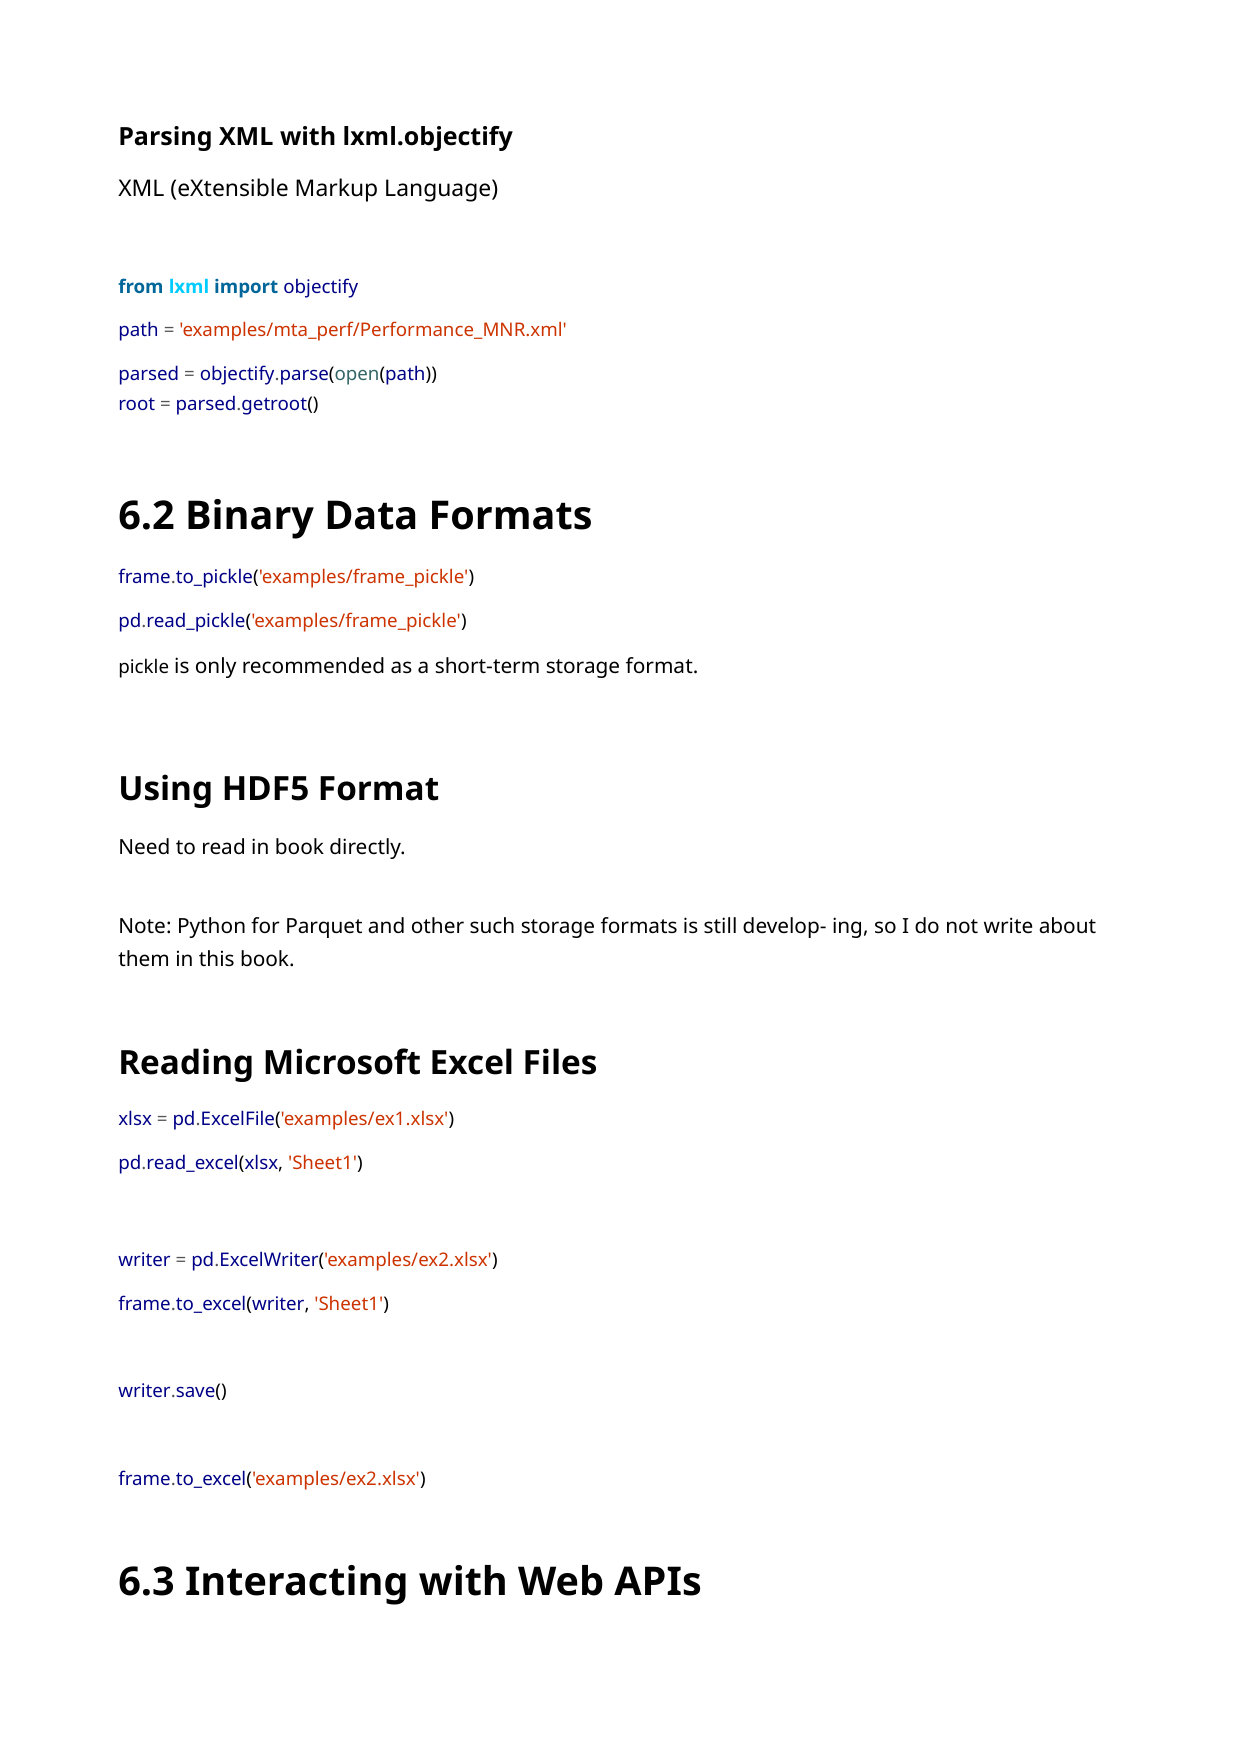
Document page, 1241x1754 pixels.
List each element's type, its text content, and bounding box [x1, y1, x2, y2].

text frame.to_excel('examples/ex2.xlsx') [118, 1466, 1122, 1491]
text Need to read in book directly. [118, 832, 1122, 893]
text Reading Microsoft Excel Files [118, 1039, 1122, 1084]
text parsed = objectify.parse(open(path)) root = parsed.getroot() [118, 361, 1122, 415]
text from lxml import objectify [118, 273, 1122, 298]
text Note: Python for Parquet and other such storage formats is still develop‐ ing, so I do not write about them in this book. [118, 912, 1122, 973]
text XML (eXtensible Markup Language) [118, 172, 1122, 203]
text 6.2 Binary Data Formats [118, 487, 1122, 541]
text Using HDF5 Format [118, 765, 1122, 811]
text 6.3 Interacting with Web APIs [118, 1553, 1122, 1607]
text Parsing XML with lxml.objectify [118, 118, 1122, 152]
text pd.read_pickle('examples/frame_pickle') [118, 607, 1122, 633]
text pickle is only recommended as a short-term storage format. [118, 651, 1122, 679]
text frame.to_pickle('examples/frame_pickle') [118, 563, 1122, 589]
text frame.to_excel(writer, 'Sheet1') [118, 1290, 1122, 1316]
text xlsx = pd.ExcelFile('examples/ex1.xlsx') [118, 1105, 1122, 1131]
text pd.read_excel(xlsx, 'Sheet1') [118, 1149, 1122, 1175]
text path = 'examples/mta_perf/Performance_MNR.xml' [118, 317, 1122, 342]
text writer = pd.ExcelWriter('examples/ex2.xlsx') [118, 1246, 1122, 1272]
text writer.save() [118, 1378, 1122, 1403]
